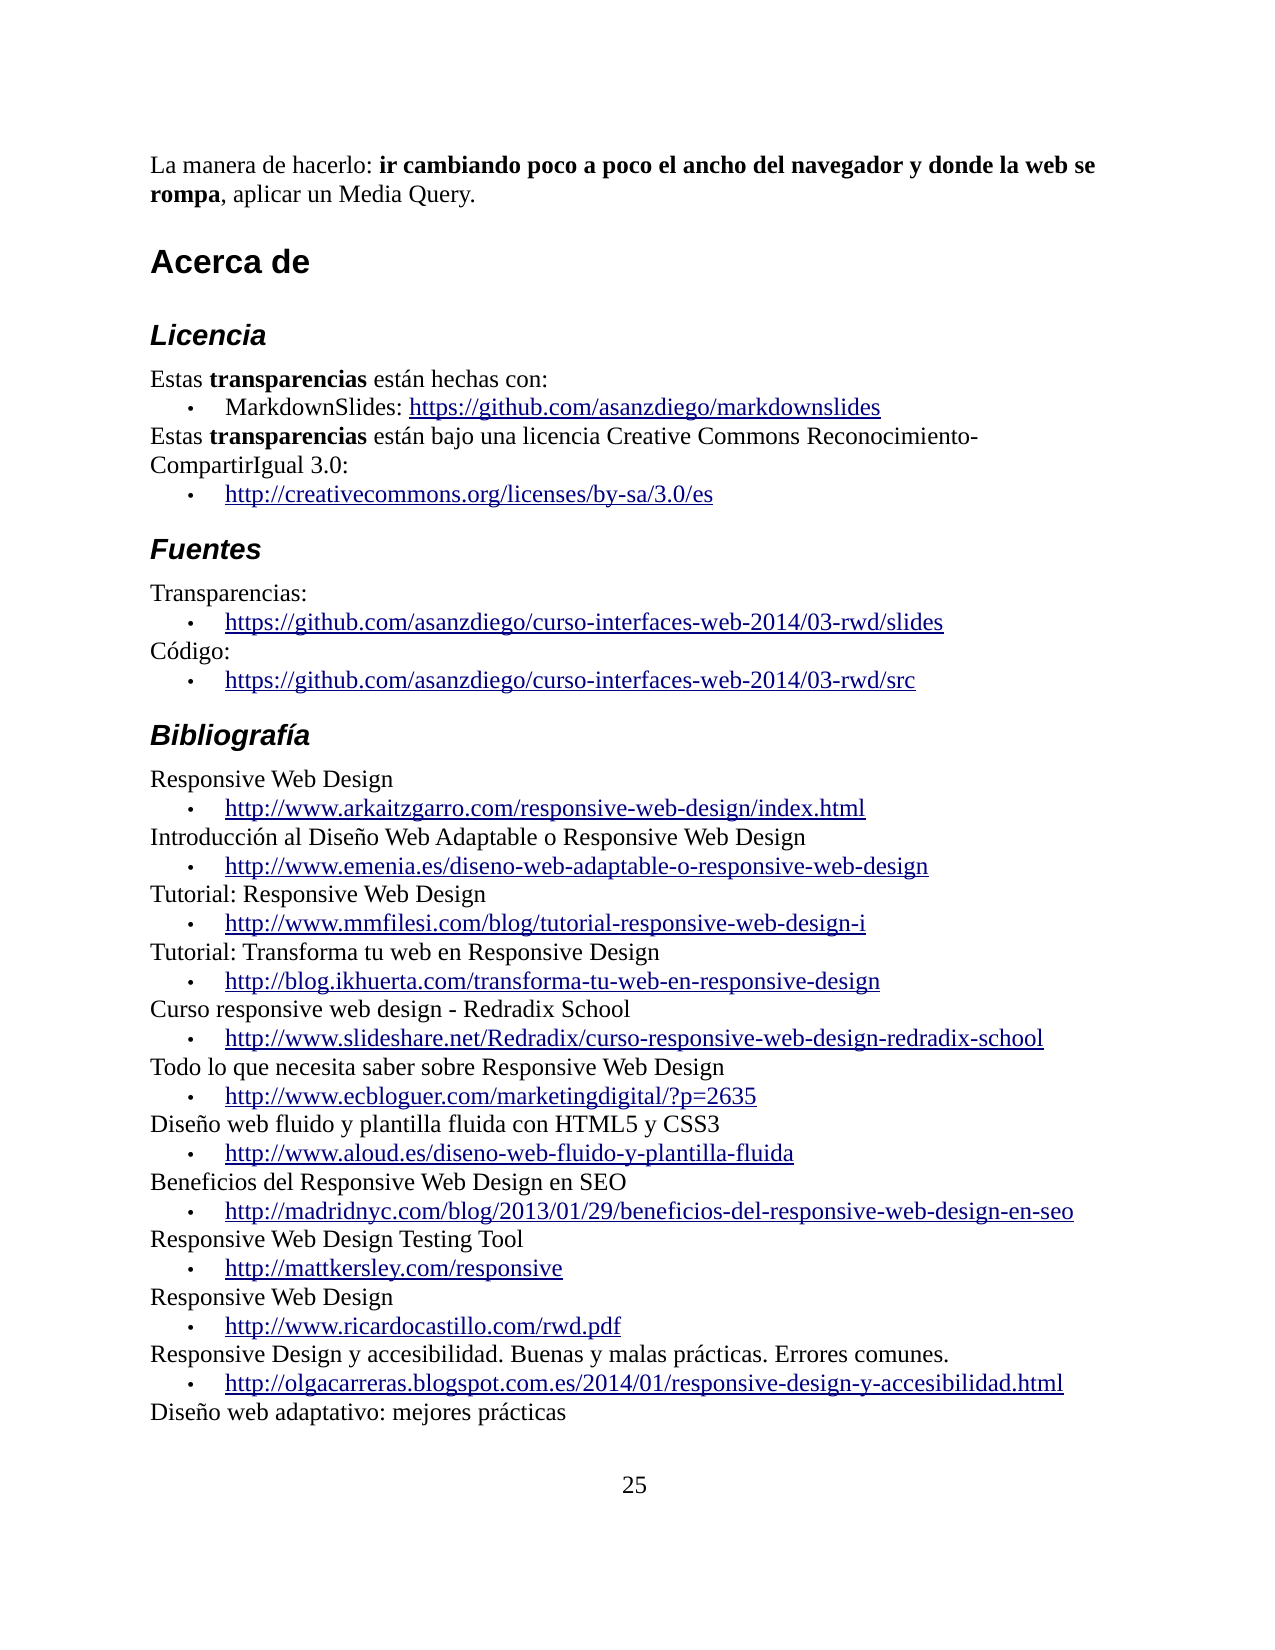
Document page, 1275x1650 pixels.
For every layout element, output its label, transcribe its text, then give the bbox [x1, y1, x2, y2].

list https://github.com/asanzdiego/curso-interfaces-web-2014/03-rwd/src [187, 665, 1125, 693]
text Responsive Web Design [150, 1282, 1125, 1311]
text Tutorial: Transforma tu web en Responsive Design [150, 937, 1125, 966]
text Estas transparencias están bajo una licencia Creative Commons Reconocimiento-CompartirIgual 3.0: [150, 421, 1125, 479]
text Diseño web adaptativo: mejores prácticas [150, 1397, 1125, 1426]
subtitle Licencia [150, 318, 1125, 351]
text Responsive Web Design Testing Tool [150, 1224, 1125, 1253]
subtitle Fuentes [150, 532, 1125, 566]
text Diseño web fluido y plantilla fluida con HTML5 y CSS3 [150, 1109, 1125, 1138]
text Transparencias: [150, 578, 1125, 607]
list http://creativecommons.org/licenses/by-sa/3.0/es [187, 479, 1125, 507]
text Tutorial: Responsive Web Design [150, 879, 1125, 908]
list http://www.ricardocastillo.com/rwd.pdf [187, 1311, 1125, 1339]
list http://olgacarreras.blogspot.com.es/2014/01/responsive-design-y-accesibilidad.html [187, 1368, 1125, 1397]
list http://www.slideshare.net/Redradix/curso-responsive-web-design-redradix-school [187, 1023, 1125, 1052]
list https://github.com/asanzdiego/curso-interfaces-web-2014/03-rwd/slides [187, 607, 1125, 636]
text Todo lo que necesita saber sobre Responsive Web Design [150, 1052, 1125, 1081]
list http://www.arkaitzgarro.com/responsive-web-design/index.html [187, 793, 1125, 822]
text Beneficios del Responsive Web Design en SEO [150, 1167, 1125, 1196]
text Estas transparencias están hechas con: [150, 364, 1125, 392]
list http://www.emenia.es/diseno-web-adaptable-o-responsive-web-design [187, 851, 1125, 879]
list http://www.mmfilesi.com/blog/tutorial-responsive-web-design-i [187, 908, 1125, 937]
list http://www.aloud.es/diseno-web-fluido-y-plantilla-fluida [187, 1138, 1125, 1167]
text Código: [150, 636, 1125, 665]
list http://blog.ikhuerta.com/transforma-tu-web-en-responsive-design [187, 966, 1125, 994]
text Responsive Web Design [150, 764, 1125, 793]
subtitle Bibliografía [150, 718, 1125, 752]
text Introducción al Diseño Web Adaptable o Responsive Web Design [150, 822, 1125, 851]
text Curso responsive web design - Redradix School [150, 994, 1125, 1023]
list http://www.ecbloguer.com/marketingdigital/?p=2635 [187, 1081, 1125, 1109]
list http://madridnyc.com/blog/2013/01/29/beneficios-del-responsive-web-design-en-seo [187, 1196, 1125, 1224]
subtitle Acerca de [150, 241, 1125, 280]
text Responsive Design y accesibilidad. Buenas y malas prácticas. Errores comunes. [150, 1339, 1125, 1368]
text La manera de hacerlo: ir cambiando poco a poco el ancho del navegador y donde la web se rompa, aplicar un Media Query. [150, 150, 1125, 207]
list http://mattkersley.com/responsive [187, 1253, 1125, 1282]
list MarkdownSlides: https://github.com/asanzdiego/markdownslides [187, 392, 1125, 421]
